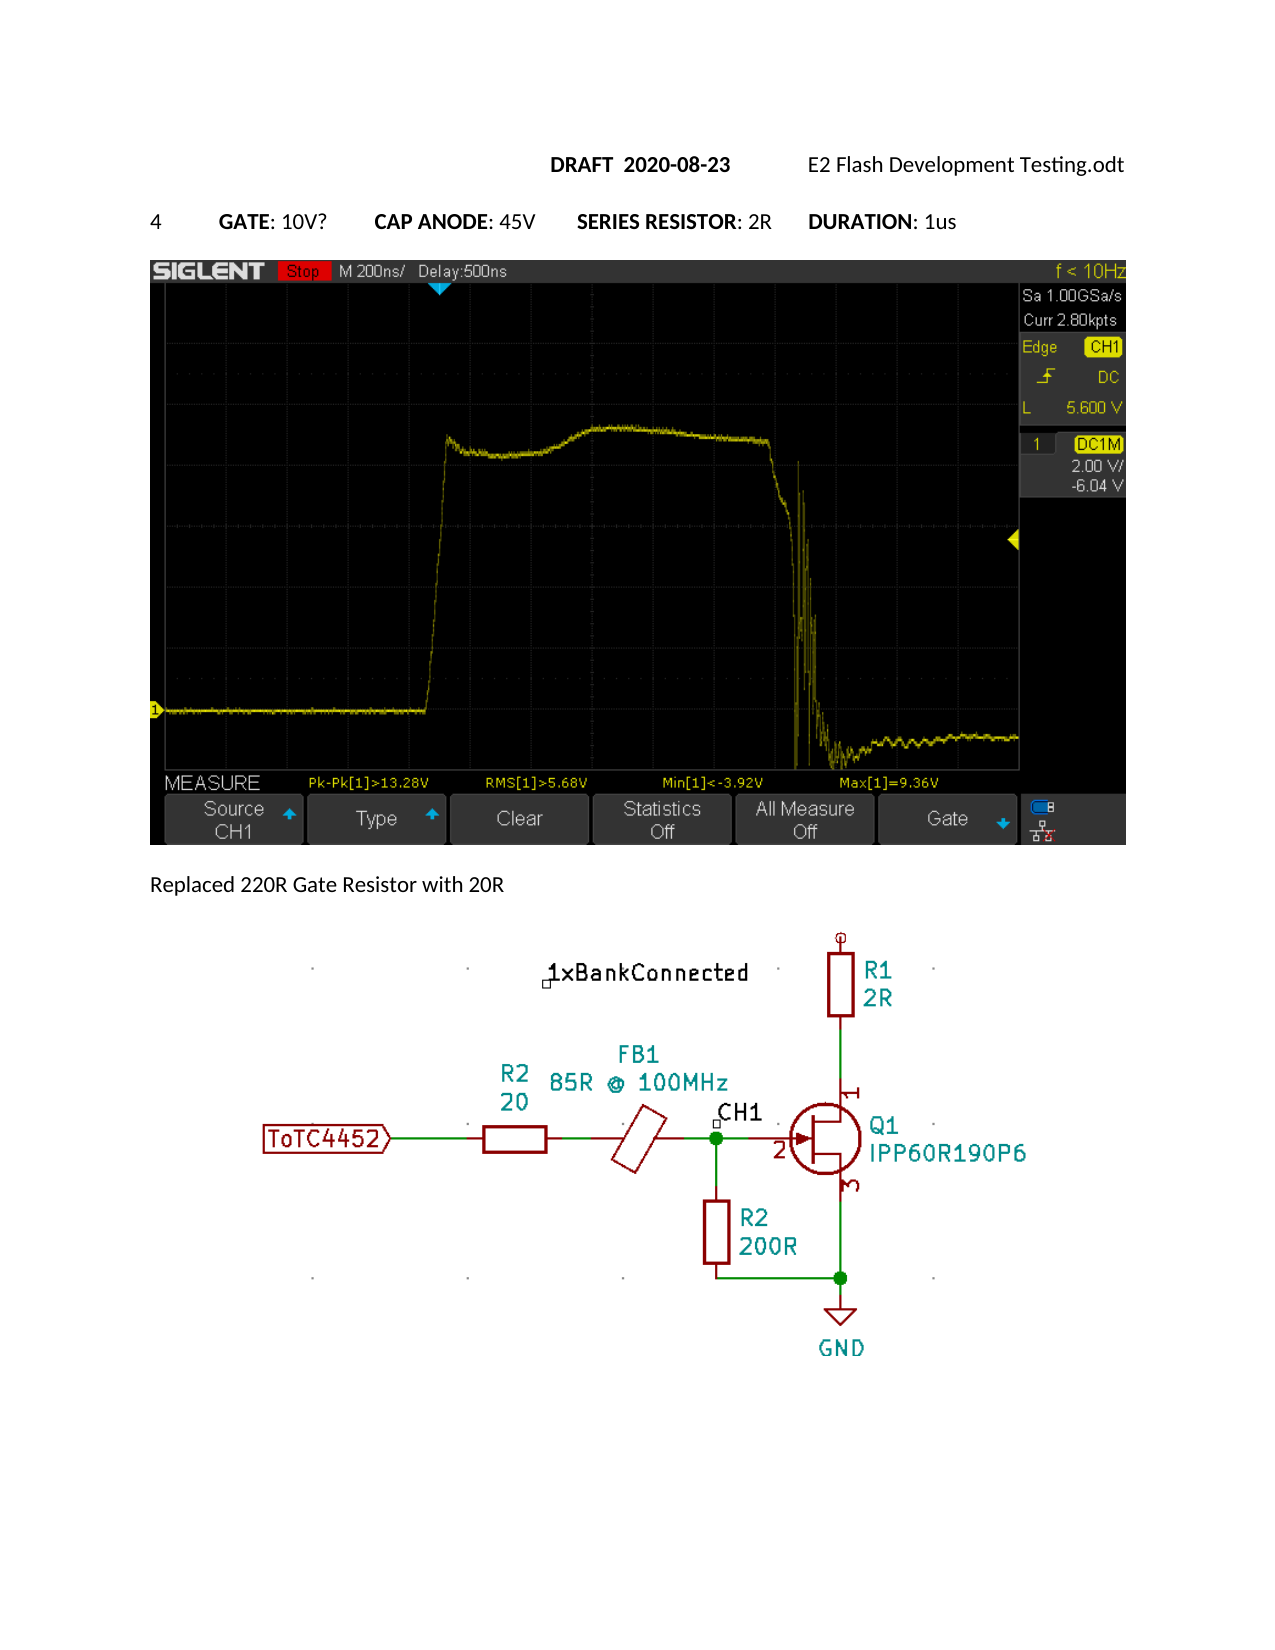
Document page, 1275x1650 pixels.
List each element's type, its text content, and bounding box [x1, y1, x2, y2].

text 4 GATE: 10V? CAP ANODE: 45V SERIES RESISTOR: 2R DURATION: 1us [150, 207, 1125, 236]
picture [235, 922, 1040, 1356]
text Replaced 220R Gate Resistor with 20R [150, 870, 1125, 898]
picture [150, 260, 1126, 845]
